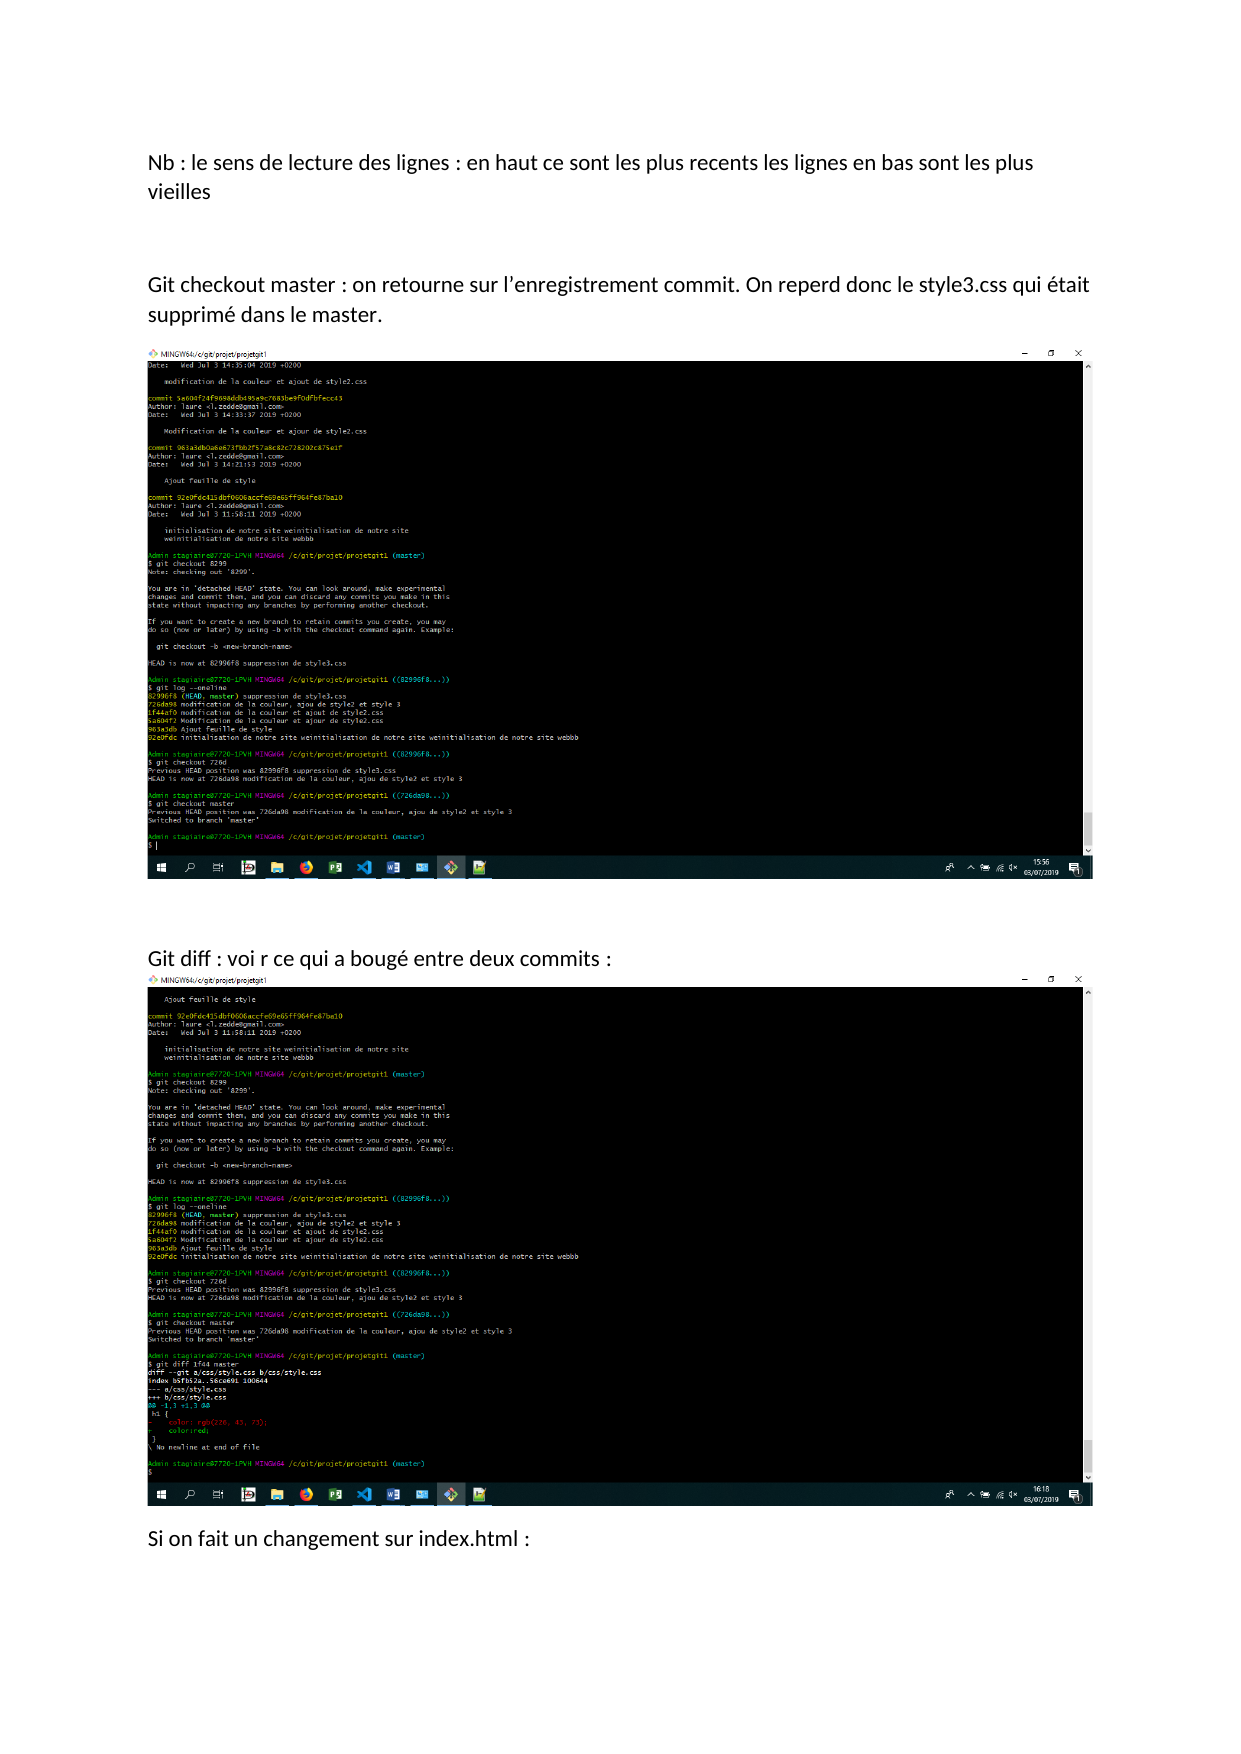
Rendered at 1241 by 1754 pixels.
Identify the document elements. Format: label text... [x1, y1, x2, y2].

picture [147, 973, 1093, 1506]
text Git checkout master : on retourne sur l’enregistrement commit. On reperd donc le style3.css qui était supprimé dans le master. [148, 271, 1093, 328]
text Si on fait un changement sur index.html : [148, 1524, 1093, 1552]
picture [147, 347, 1093, 879]
text Nb : le sens de lecture des lignes : en haut ce sont les plus recents les lignes en bas sont les plus vieilles [148, 148, 1093, 206]
text Git diff : voi r ce qui a bougé entre deux commits : [148, 944, 1093, 973]
